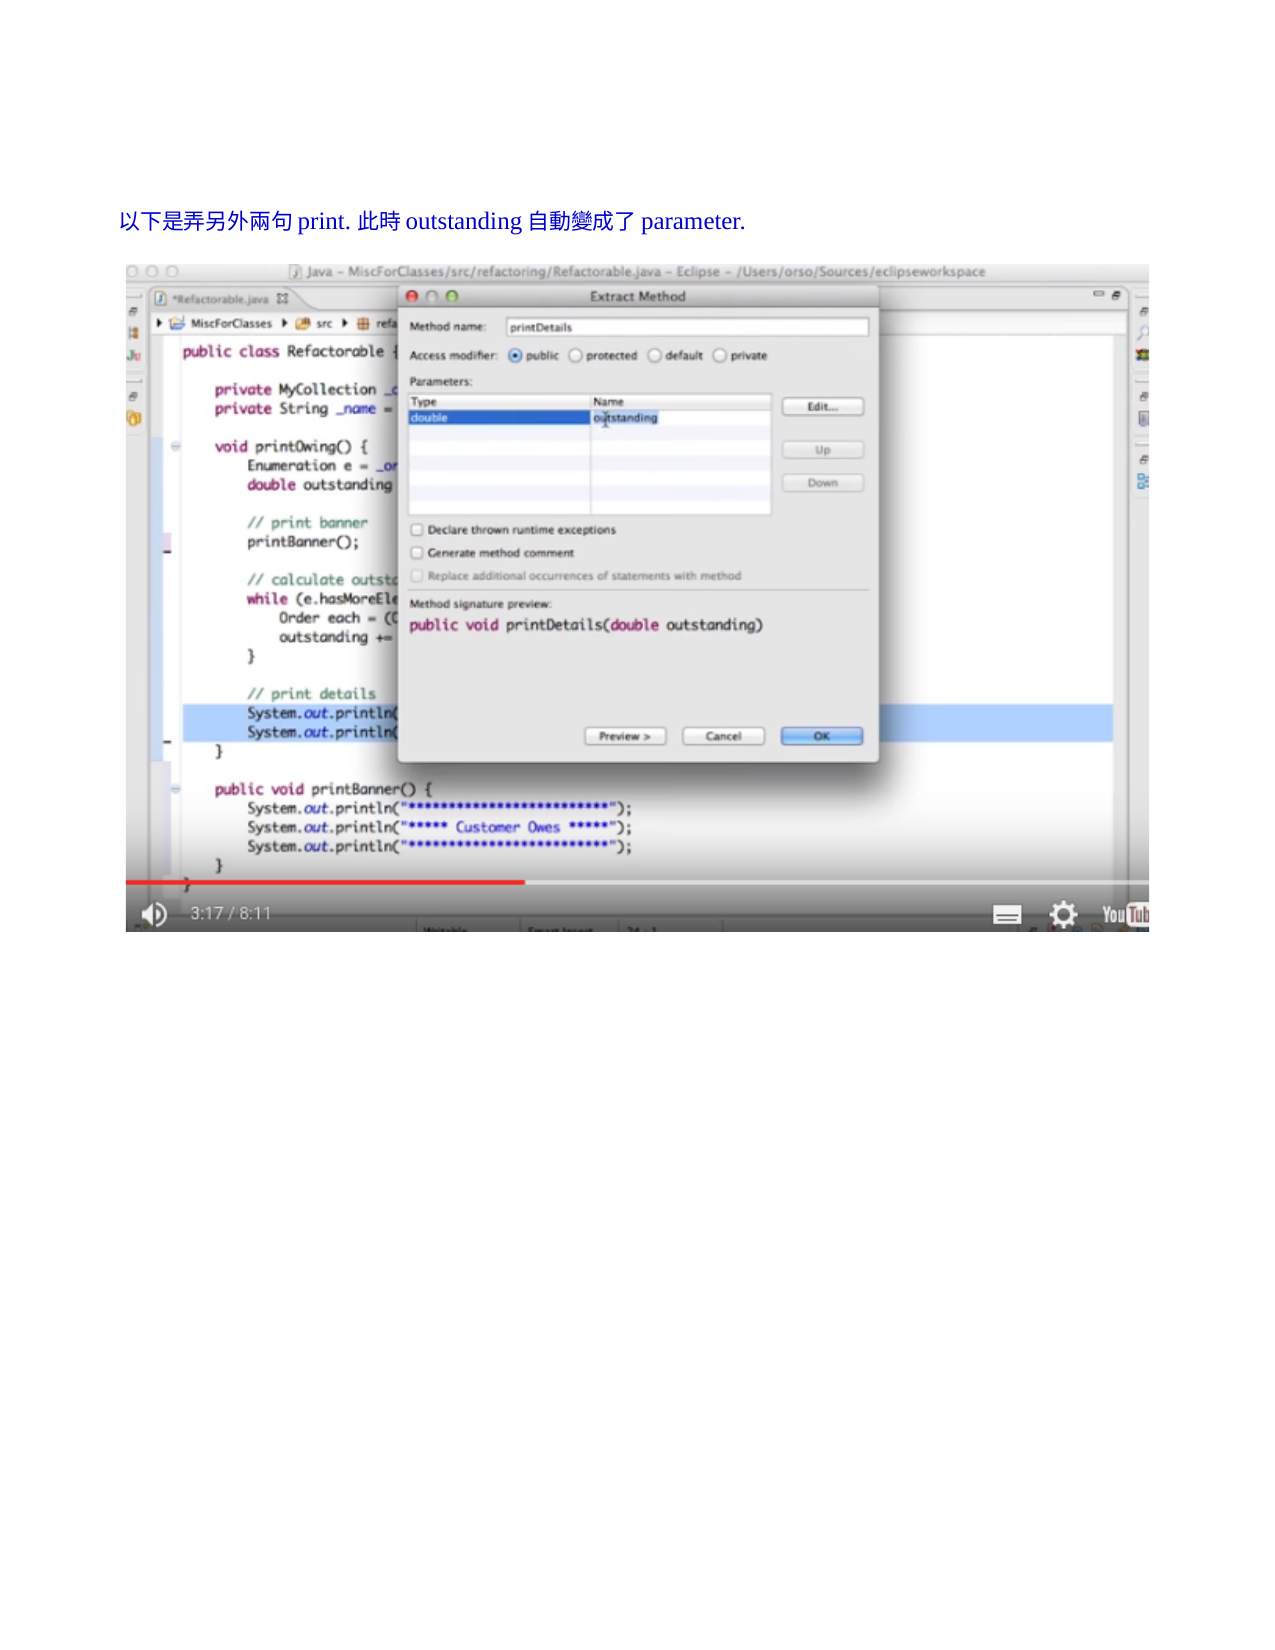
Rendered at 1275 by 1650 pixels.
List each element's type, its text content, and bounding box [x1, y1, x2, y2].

text 以下是弄另外兩句print. 此時outstanding自動變成了parameter. [118, 204, 1157, 236]
picture [125, 264, 1150, 932]
